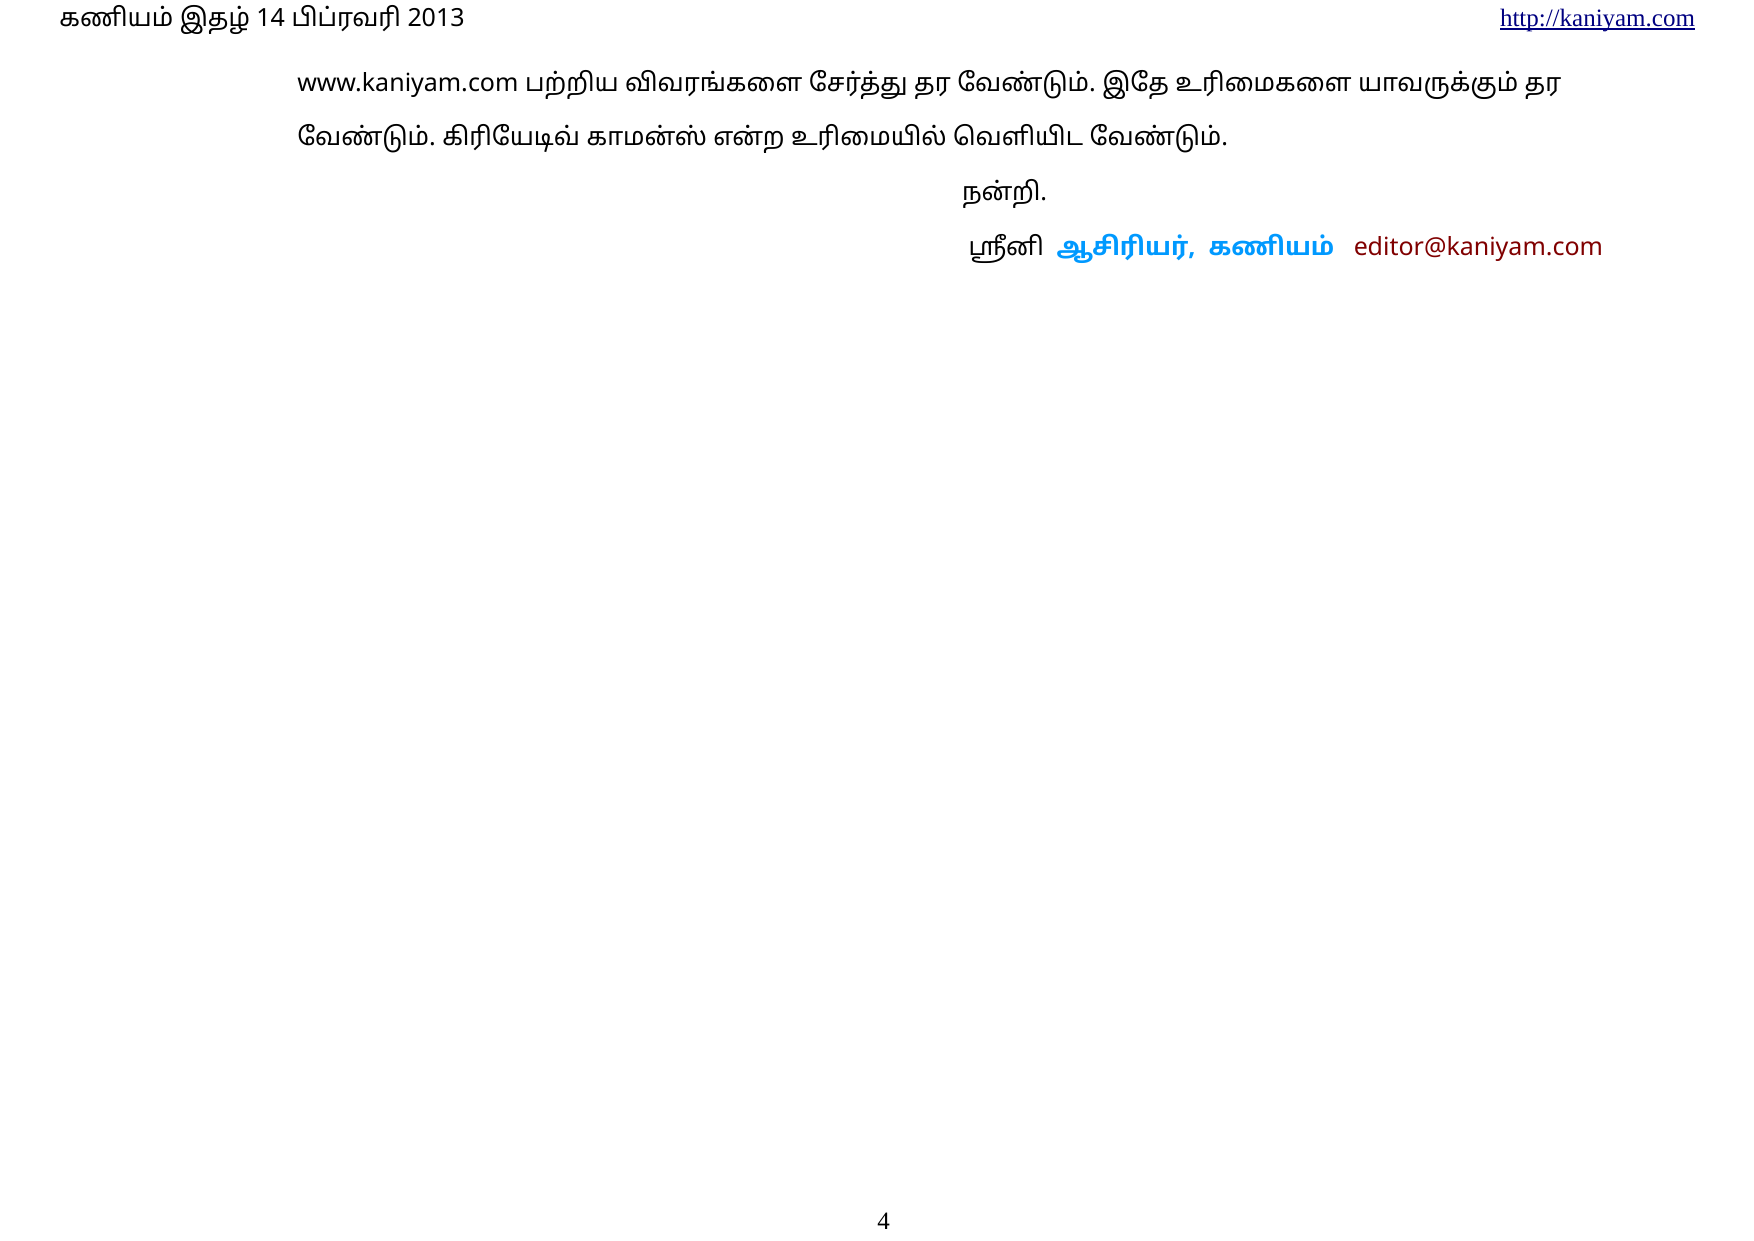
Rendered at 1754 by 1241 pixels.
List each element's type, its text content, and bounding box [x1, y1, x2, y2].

text www.kaniyam.com பற்றிய விவரங்களை சேர்த்து தர வேண்டும். இதே உரிமைகளை யாவருக்கும் தர வேண்டும். கிரியேடிவ் காமன்ஸ் என்ற உரிமையில் வெளியிட வேண்டும். [297, 64, 1695, 155]
text நன்றி. [297, 174, 1695, 211]
text ஸ்ரீனி ஆசிரியர், கணியம் editor@kaniyam.com [297, 229, 1695, 266]
